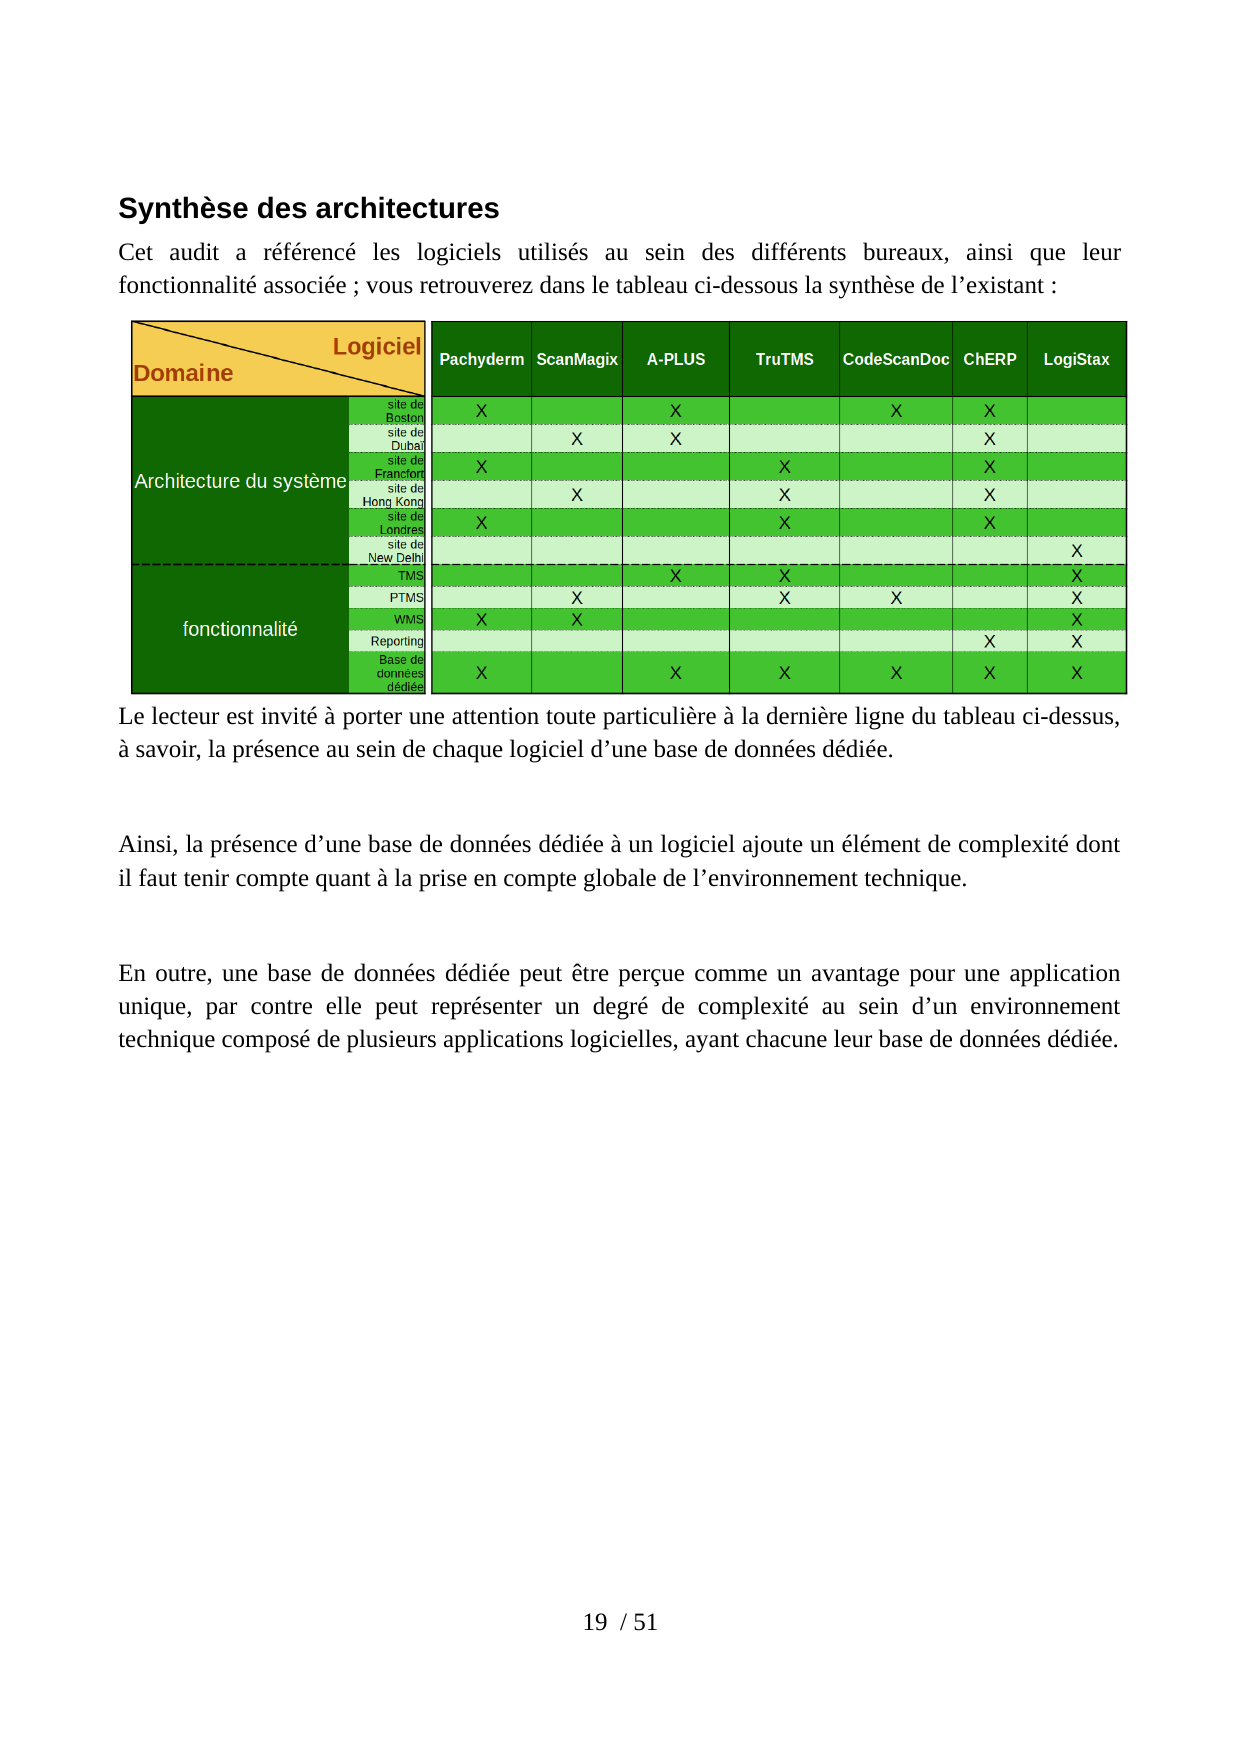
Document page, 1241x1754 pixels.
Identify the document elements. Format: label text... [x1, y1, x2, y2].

subtitle Synthèse des architectures [118, 191, 1122, 225]
picture [128, 317, 1132, 697]
text Le lecteur est invité à porter une attention toute particulière à la dernière ligne du tableau ci-dessus, à savoir, la présence au sein de chaque logiciel d’une base de données dédiée. [118, 318, 1122, 763]
text Ainsi, la présence d’une base de données dédiée à un logiciel ajoute un élément de complexité dont il faut tenir compte quant à la prise en compte globale de l’environnement technique. [118, 829, 1122, 891]
text Cet audit a référencé les logiciels utilisés au sein des différents bureaux, ainsi que leur fonctionnalité associée ; vous retrouverez dans le tableau ci-dessous la synthèse de l’existant : [118, 237, 1122, 299]
text En outre, une base de données dédiée peut être perçue comme un avantage pour une application unique, par contre elle peut représenter un degré de complexité au sein d’un environnement technique composé de plusieurs applications logicielles, ayant chacune leur base de données dédiée. [118, 958, 1122, 1053]
